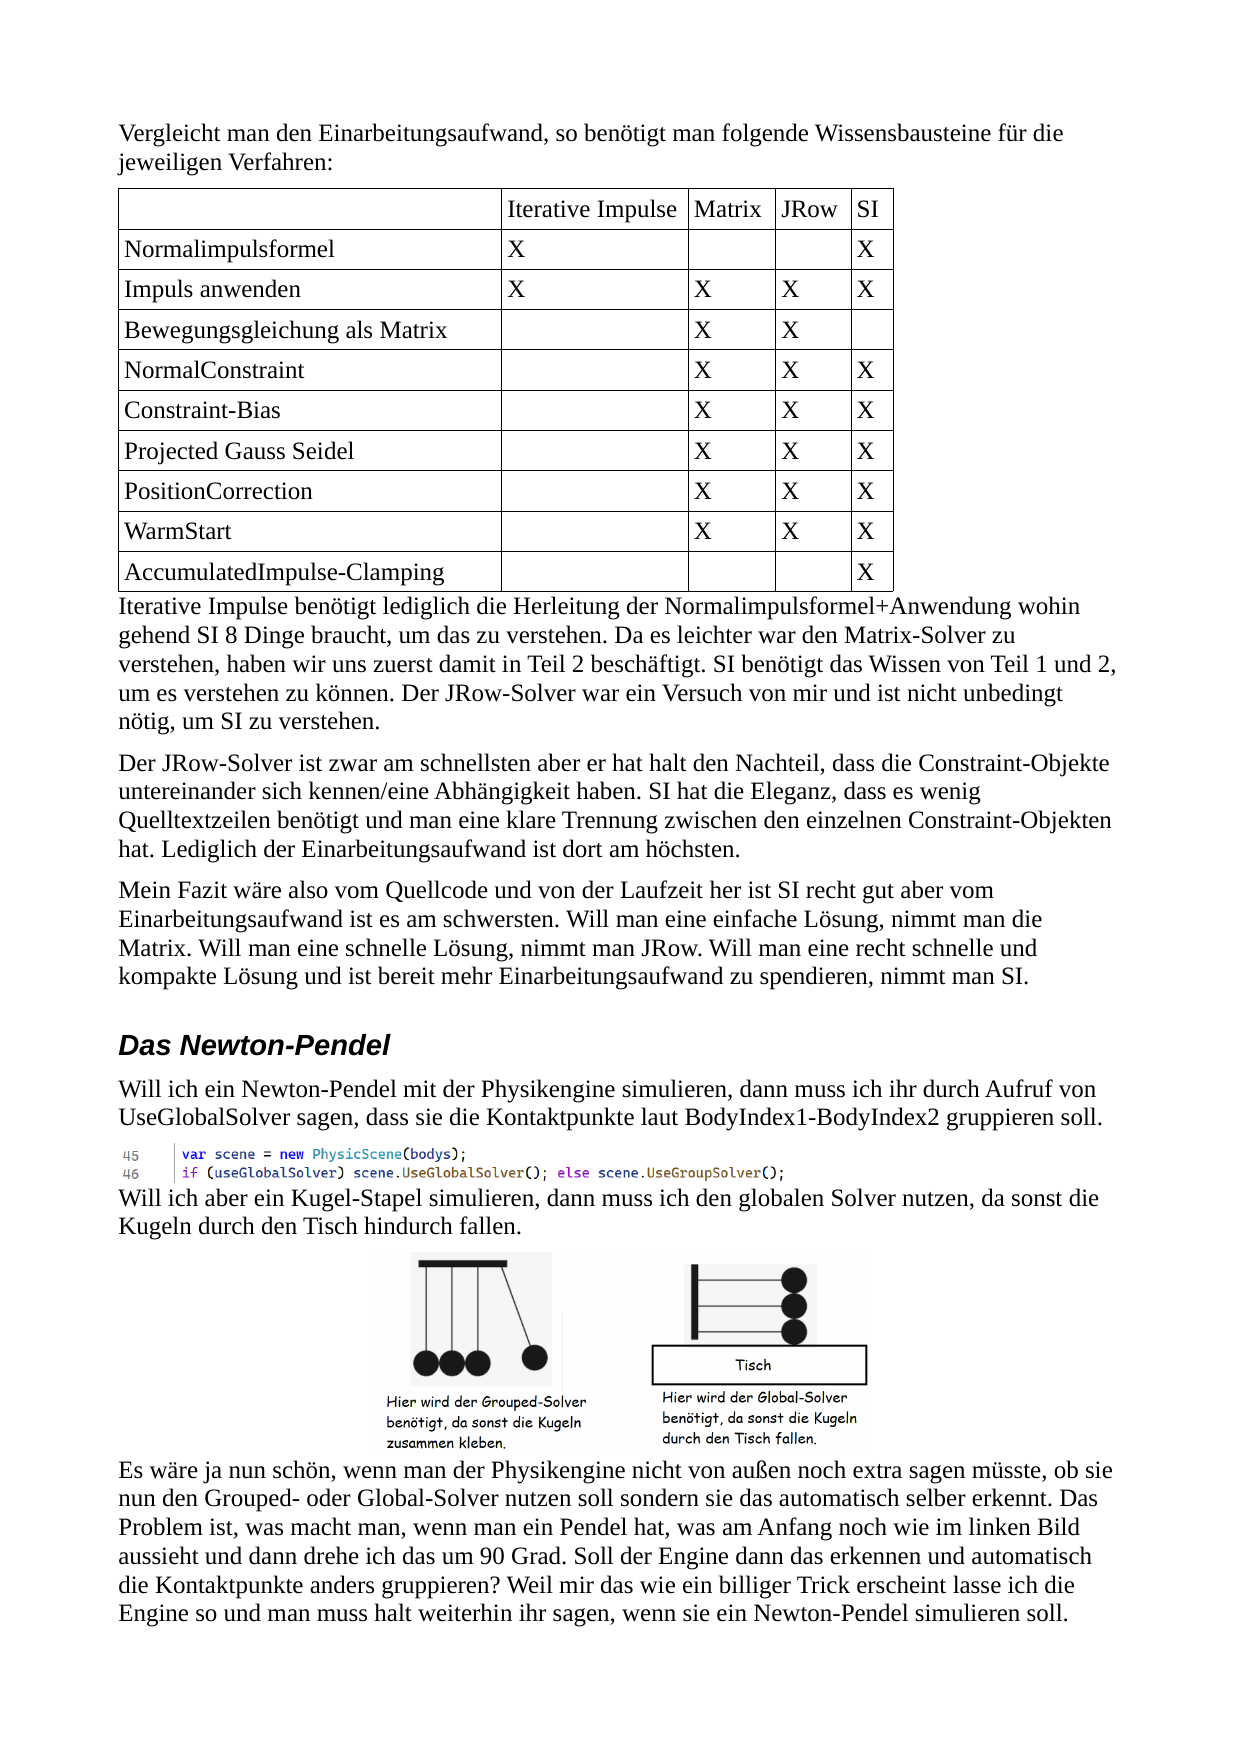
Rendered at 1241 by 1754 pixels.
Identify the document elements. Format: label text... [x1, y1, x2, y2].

table_cell X [502, 230, 688, 269]
table_cell X [689, 512, 775, 551]
text Es wäre ja nun schön, wenn man der Physikengine nicht von außen noch extra sagen müsste, ob sie nun den Grouped- oder Global-Solver nutzen soll sondern sie das automatisch selber erkennt. Das Problem ist, was macht man, wenn man ein Pendel hat, was am Anfang noch wie im linken Bild aussieht und dann drehe ich das um 90 Grad. Soll der Engine dann das erkennen und automatisch die Kontaktpunkte anders gruppieren? Weil mir das wie ein billiger Trick erscheint lasse ich die Engine so und man muss halt weiterhin ihr sagen, wenn sie ein Newton-Pendel simulieren soll. [118, 1253, 1122, 1627]
table_cell X [852, 471, 893, 511]
table_cell X [776, 270, 851, 309]
table_cell [502, 431, 688, 470]
table_cell [502, 512, 688, 551]
table_cell [502, 471, 688, 511]
table_cell [852, 310, 893, 349]
table_header Matrix [689, 189, 775, 228]
table_cell X [852, 230, 893, 269]
table_header JRow [776, 189, 851, 228]
table_cell X [689, 350, 775, 390]
picture [118, 1143, 787, 1183]
table_cell [776, 230, 851, 269]
text Mein Fazit wäre also vom Quellcode und von der Laufzeit her ist SI recht gut aber vom Einarbeitungsaufwand ist es am schwersten. Will man eine einfache Lösung, nimmt man die Matrix. Will man eine schnelle Lösung, nimmt man JRow. Will man eine recht schnelle und kompakte Lösung und ist bereit mehr Einarbeitungsaufwand zu spendieren, nimmt man SI. [118, 875, 1122, 990]
table_cell X [852, 270, 893, 309]
text Will ich aber ein Kugel-Stapel simulieren, dann muss ich den globalen Solver nutzen, da sonst die Kugeln durch den Tisch hindurch fallen. [118, 1144, 1122, 1240]
table_cell NormalConstraint [119, 350, 501, 390]
table_cell [502, 552, 688, 591]
table_cell X [852, 512, 893, 551]
table_cell X [502, 270, 688, 309]
table_header Iterative Impulse [502, 189, 688, 228]
table_cell X [852, 350, 893, 390]
table_cell X [689, 310, 775, 349]
table_cell [502, 391, 688, 430]
subtitle Das Newton-Pendel [118, 1028, 1122, 1061]
table_header SI [852, 189, 893, 228]
table_cell X [776, 310, 851, 349]
text Iterative Impulse benötigt lediglich die Herleitung der Normalimpulsformel+Anwendung wohin gehend SI 8 Dinge braucht, um das zu verstehen. Da es leichter war den Matrix-Solver zu verstehen, haben wir uns zuerst damit in Teil 2 beschäftigt. SI benötigt das Wissen von Teil 1 und 2, um es verstehen zu können. Der JRow-Solver war ein Versuch von mir und ist nicht unbedingt nötig, um SI zu verstehen. [118, 591, 1122, 735]
table_cell X [852, 431, 893, 470]
table_cell Normalimpulsformel [119, 230, 501, 269]
text Will ich ein Newton-Pendel mit der Physikengine simulieren, dann muss ich ihr durch Aufruf von UseGlobalSolver sagen, dass sie die Kontaktpunkte laut BodyIndex1-BodyIndex2 gruppieren soll. [118, 1074, 1122, 1131]
table_cell X [852, 391, 893, 430]
table_cell [502, 310, 688, 349]
table_cell X [776, 391, 851, 430]
table_cell X [689, 471, 775, 511]
table_cell X [689, 431, 775, 470]
table_cell Constraint-Bias [119, 391, 501, 430]
picture [370, 1252, 870, 1455]
table_cell WarmStart [119, 512, 501, 551]
table_cell PositionCorrection [119, 471, 501, 511]
table_cell X [776, 350, 851, 390]
table_cell X [852, 552, 893, 591]
text Der JRow-Solver ist zwar am schnellsten aber er hat halt den Nachteil, dass die Constraint-Objekte untereinander sich kennen/eine Abhängigkeit haben. SI hat die Eleganz, dass es wenig Quelltextzeilen benötigt und man eine klare Trennung zwischen den einzelnen Constraint-Objekten hat. Lediglich der Einarbeitungsaufwand ist dort am höchsten. [118, 748, 1122, 863]
table_cell Bewegungsgleichung als Matrix [119, 310, 501, 349]
table_cell X [689, 270, 775, 309]
table_cell [689, 230, 775, 269]
text Vergleicht man den Einarbeitungsaufwand, so benötigt man folgende Wissensbausteine für die jeweiligen Verfahren: [118, 118, 1122, 176]
table_cell X [776, 431, 851, 470]
table_cell X [776, 471, 851, 511]
table_header [119, 189, 501, 228]
table_cell X [689, 391, 775, 430]
table_cell X [776, 512, 851, 551]
table_cell Impuls anwenden [119, 270, 501, 309]
table_cell AccumulatedImpulse-Clamping [119, 552, 501, 591]
table_cell Projected Gauss Seidel [119, 431, 501, 470]
table_cell [689, 552, 775, 591]
table_cell [502, 350, 688, 390]
table_cell [776, 552, 851, 591]
